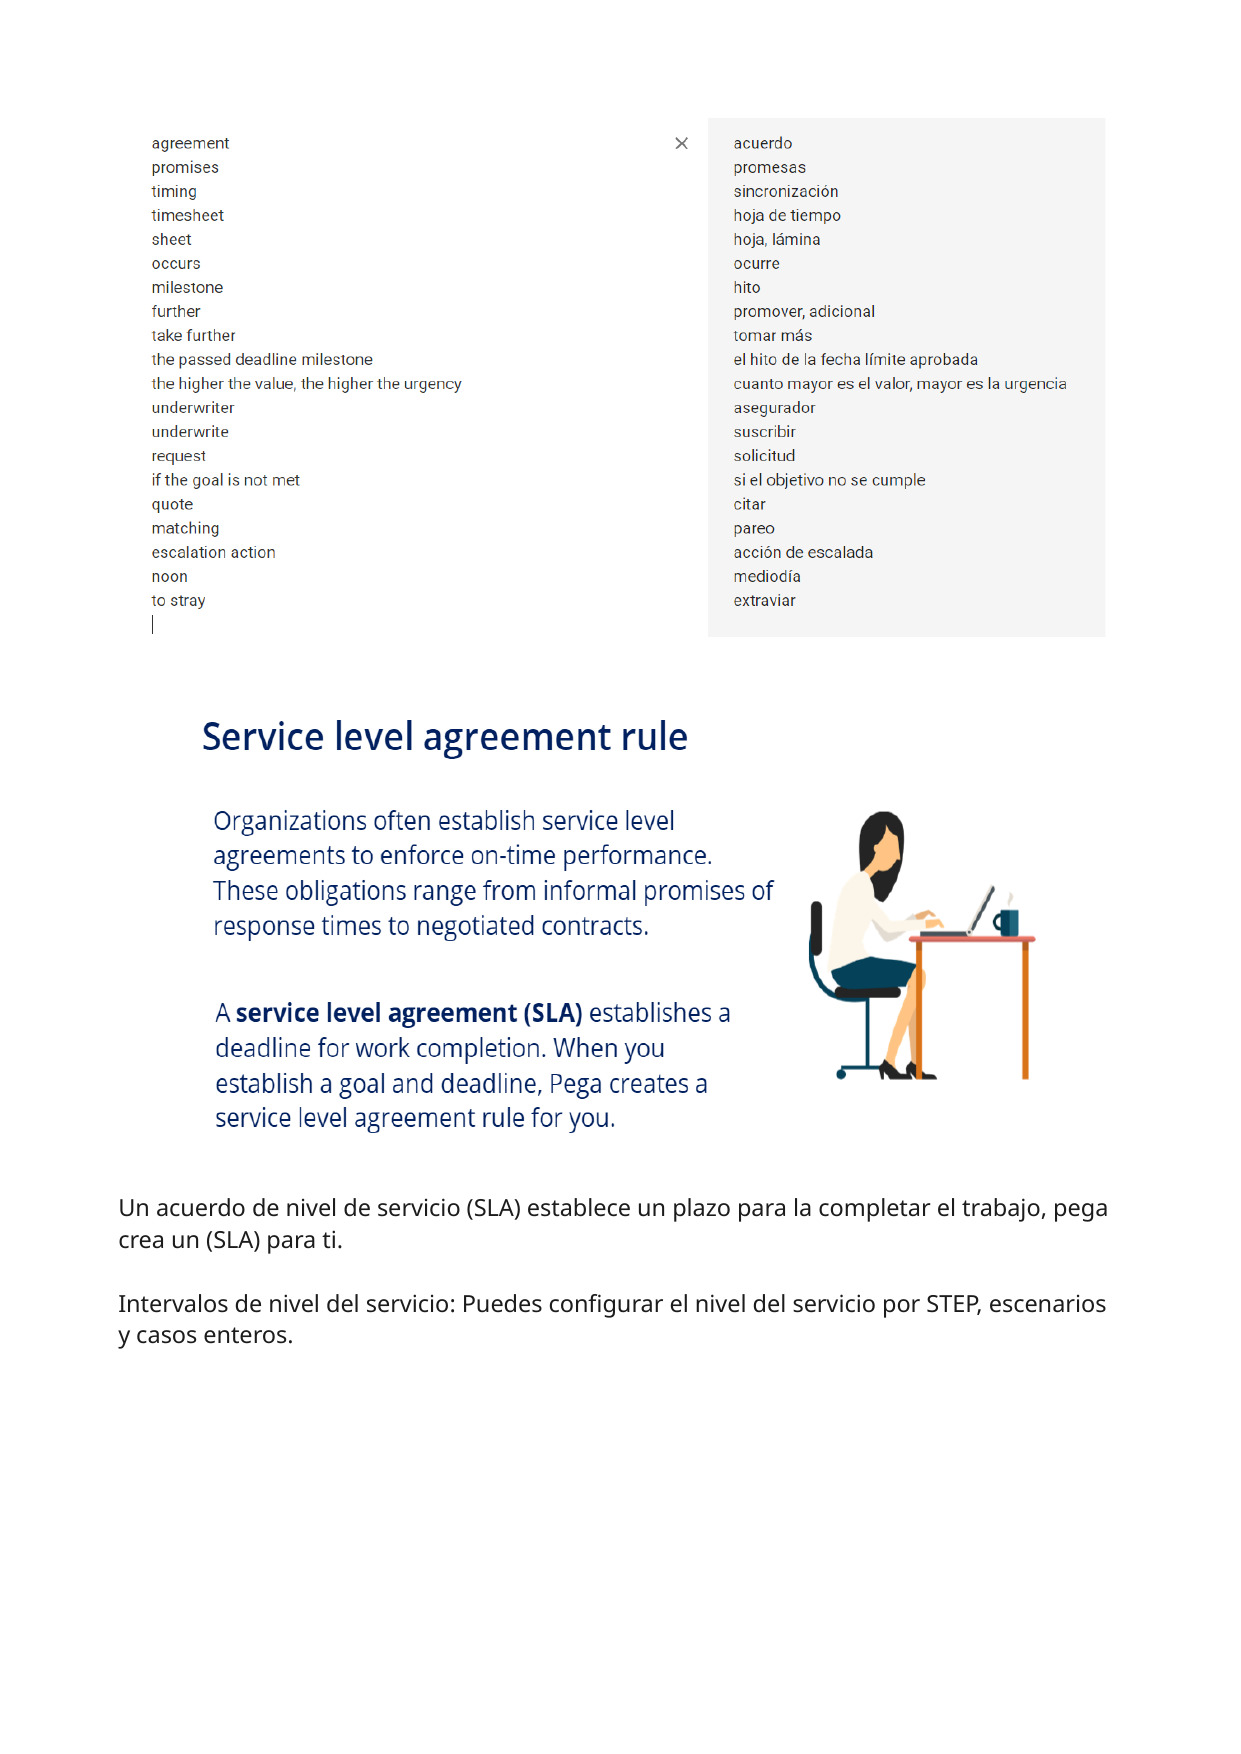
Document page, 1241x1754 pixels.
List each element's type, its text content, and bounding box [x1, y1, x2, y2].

text Intervalos de nivel del servicio: Puedes configurar el nivel del servicio por STEP, escenarios y casos enteros. [118, 1287, 1122, 1351]
text Un acuerdo de nivel de servicio (SLA) establece un plazo para la completar el trabajo, pega crea un (SLA) para ti. [118, 1191, 1122, 1255]
